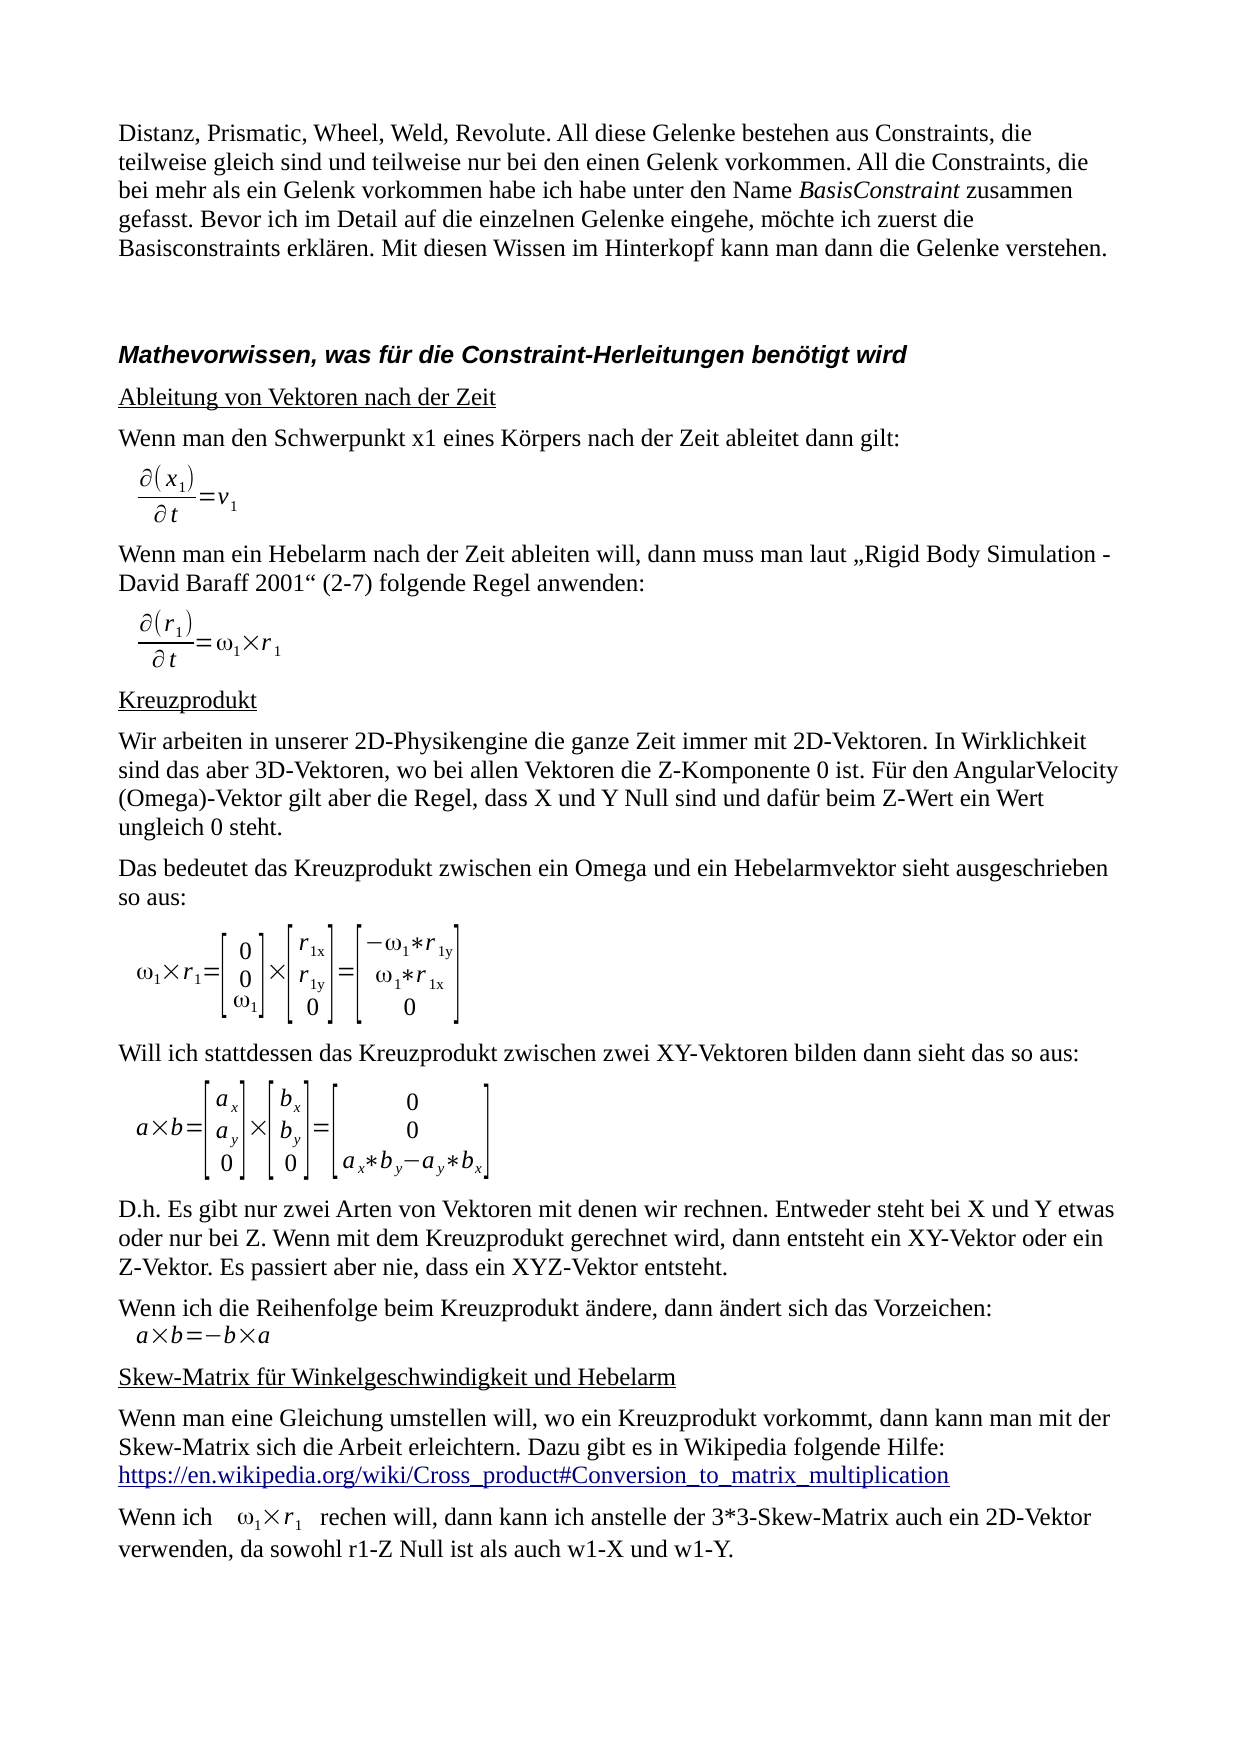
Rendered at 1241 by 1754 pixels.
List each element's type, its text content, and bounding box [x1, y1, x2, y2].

text Distanz, Prismatic, Wheel, Weld, Revolute. All diese Gelenke bestehen aus Constraints, die teilweise gleich sind und teilweise nur bei den einen Gelenk vorkommen. All die Constraints, die bei mehr als ein Gelenk vorkommen habe ich habe unter den Name BasisConstraint zusammen gefasst. Bevor ich im Detail auf die einzelnen Gelenke eingehe, möchte ich zuerst die Basisconstraints erklären. Mit diesen Wissen im Hinterkopf kann man dann die Gelenke verstehen. [118, 118, 1122, 262]
text Kreuzprodukt [118, 685, 1122, 713]
text Skew-Matrix für Winkelgeschwindigkeit und Hebelarm [118, 1362, 1122, 1391]
text Ableitung von Vektoren nach der Zeit [118, 382, 1122, 410]
text Wir arbeiten in unserer 2D-Physikengine die ganze Zeit immer mit 2D-Vektoren. In Wirklichkeit sind das aber 3D-Vektoren, wo bei allen Vektoren die Z-Komponente 0 ist. Für den AngularVelocity (Omega)-Vektor gilt aber die Regel, dass X und Y Null sind und dafür beim Z-Wert ein Wert ungleich 0 steht. [118, 726, 1122, 841]
text Wenn ich rechen will, dann kann ich anstelle der 3*3-Skew-Matrix auch ein 2D-Vektor verwenden, da sowohl r1-Z Null ist als auch w1-X und w1-Y. [118, 1502, 1122, 1563]
text Wenn man ein Hebelarm nach der Zeit ableiten will, dann muss man laut „Rigid Body Simulation - David Baraff 2001“ (2-7) folgende Regel anwenden: [118, 539, 1122, 597]
text Wenn man eine Gleichung umstellen will, wo ein Kreuzprodukt vorkommt, dann kann man mit der Skew-Matrix sich die Arbeit erleichtern. Dazu gibt es in Wikipedia folgende Hilfe: https://en.wikipedia.org/wiki/Cross_product#Conversion_to_matrix_multiplication [118, 1403, 1122, 1489]
subtitle Mathevorwissen, was für die Constraint-Herleitungen benötigt wird [118, 341, 1122, 369]
text Wenn man den Schwerpunkt x1 eines Körpers nach der Zeit ableitet dann gilt: [118, 423, 1122, 452]
text Wenn ich die Reihenfolge beim Kreuzprodukt ändere, dann ändert sich das Vorzeichen: [118, 1293, 1122, 1349]
text D.h. Es gibt nur zwei Arten von Vektoren mit denen wir rechnen. Entweder steht bei X und Y etwas oder nur bei Z. Wenn mit dem Kreuzprodukt gerechnet wird, dann entsteht ein XY-Vektor oder ein Z-Vektor. Es passiert aber nie, dass ein XYZ-Vektor entsteht. [118, 1194, 1122, 1280]
text Das bedeutet das Kreuzprodukt zwischen ein Omega und ein Hebelarmvektor sieht ausgeschrieben so aus: [118, 853, 1122, 911]
text Will ich stattdessen das Kreuzprodukt zwischen zwei XY-Vektoren bilden dann sieht das so aus: [118, 1038, 1122, 1067]
